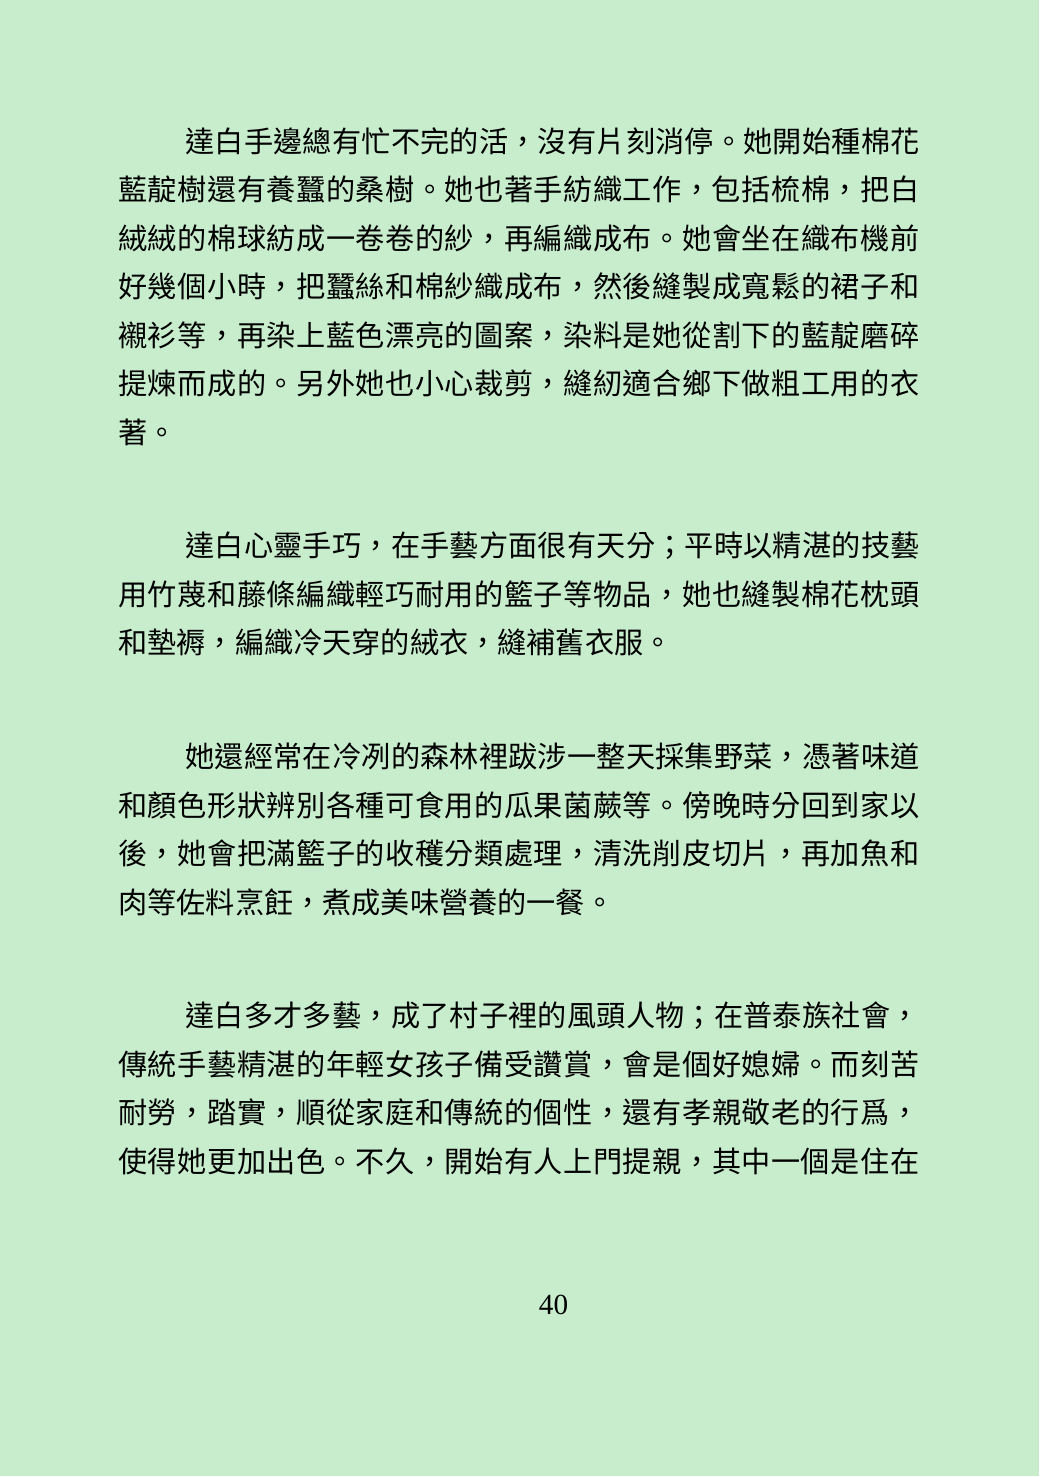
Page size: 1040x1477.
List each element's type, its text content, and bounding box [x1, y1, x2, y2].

text 達白手邊總有忙不完的活，沒有片刻消停。她開始種棉花、藍靛樹還有養蠶的桑樹。她也著手紡織工作，包括梳棉，把白絨絨的棉球紡成一卷卷的紗，再編織成布。她會坐在織布機前好幾個小時，把蠶絲和棉紗織成布，然後縫製成寬鬆的裙子和襯衫等，再染上藍色漂亮的圖案，染料是她從割下的藍靛磨碎提煉而成的。另外她也小心裁剪，縫紉適合鄉下做粗工用的衣著。 [118, 118, 921, 452]
text 達白心靈手巧，在手藝方面很有天分；平時以精湛的技藝，用竹蔑和藤條編織輕巧耐用的籃子等物品，她也縫製棉花枕頭和墊褥，編織冷天穿的絨衣，縫補舊衣服。 [118, 523, 921, 662]
text 達白多才多藝，成了村子裡的風頭人物；在普泰族社會，傳統手藝精湛的年輕女孩子備受讚賞，會是個好媳婦。而刻苦耐勞，踏實，順從家庭和傳統的個性，還有孝親敬老的行爲，使得她更加出色。不久，開始有人上門提親，其中一個是住在 [118, 993, 921, 1181]
text 她還經常在冷冽的森林裡跋涉一整天採集野菜，憑著味道和顏色形狀辨別各種可食用的瓜果菌蕨等。傍晚時分回到家以後，她會把滿籃子的收穫分類處理，清洗削皮切片，再加魚和肉等佐料烹飪，煮成美味營養的一餐。 [118, 733, 921, 921]
